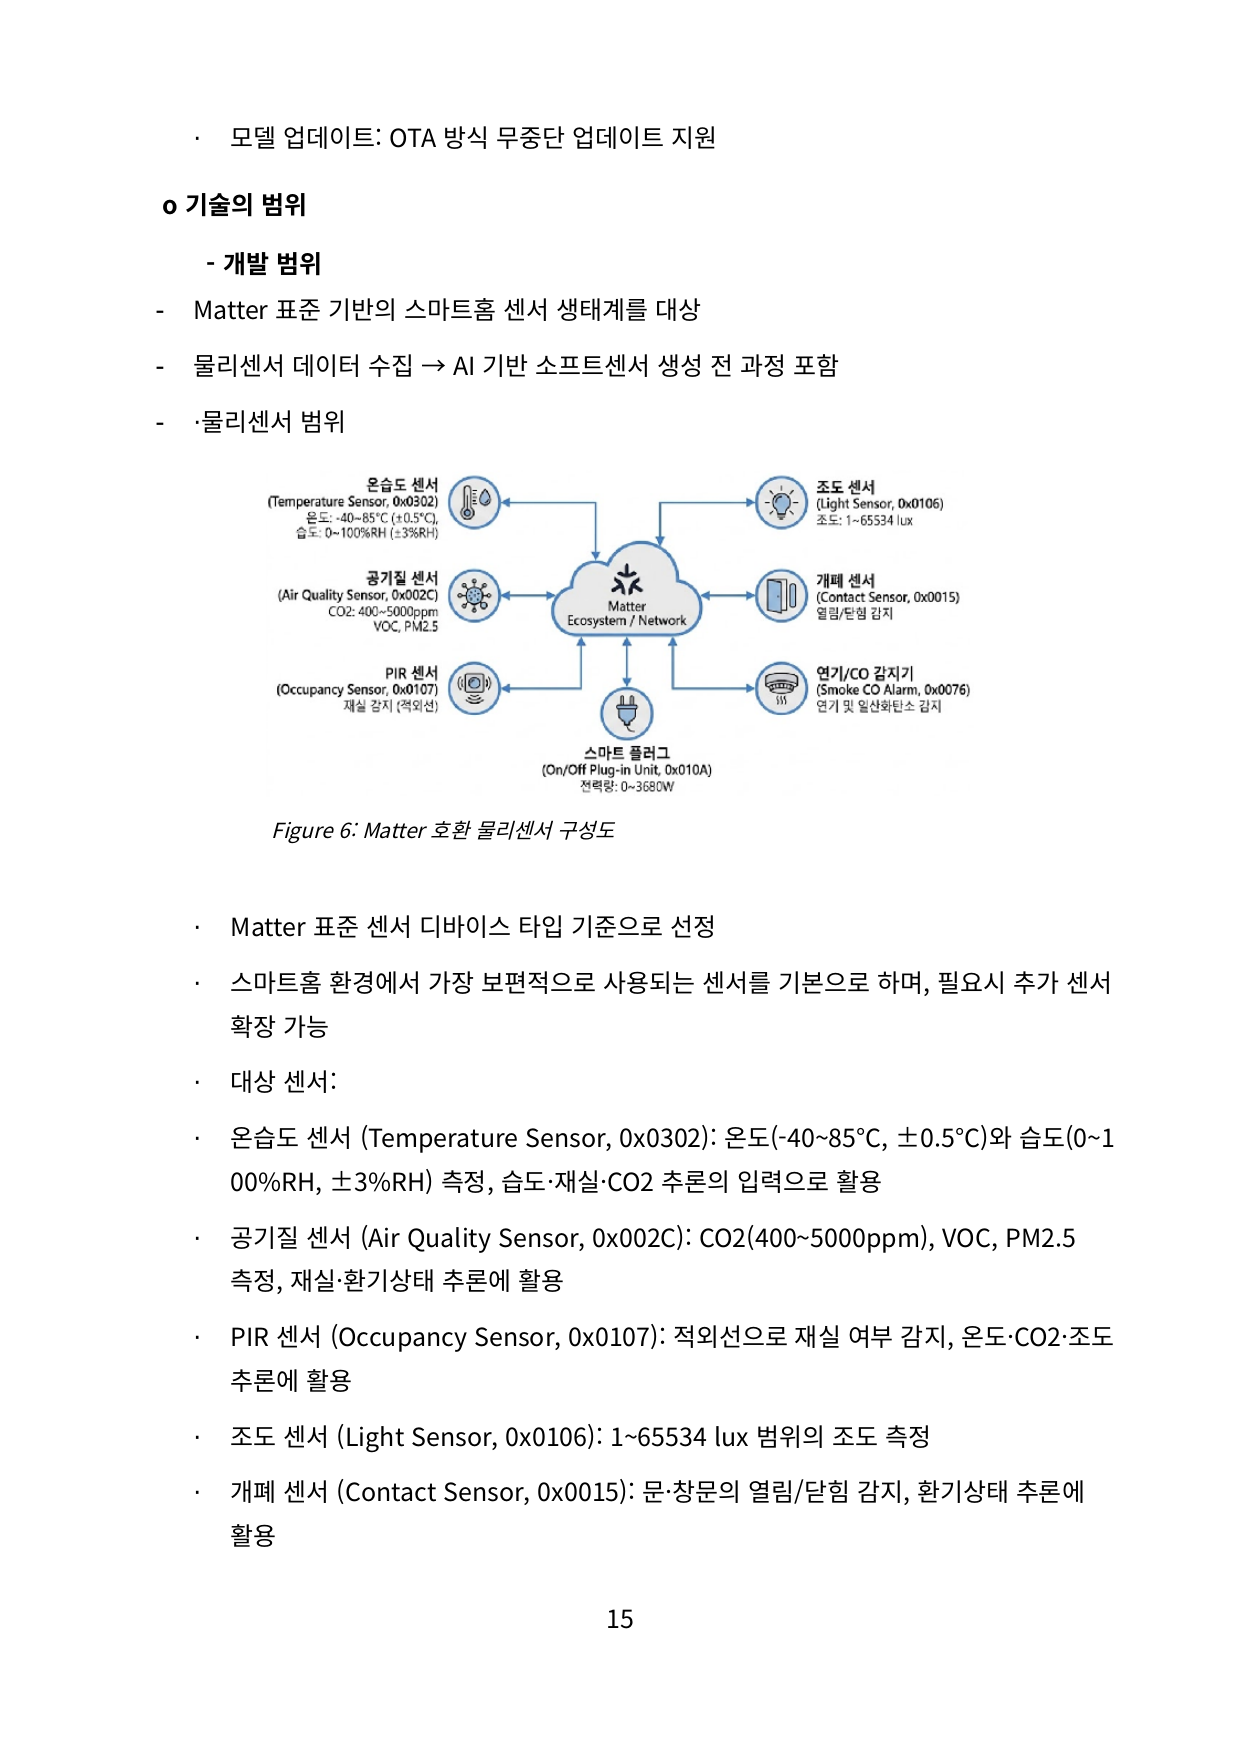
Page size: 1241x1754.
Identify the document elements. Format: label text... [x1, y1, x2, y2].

list ⋅물리센서 범위 [156, 402, 1122, 438]
list 공기질 센서 (Air Quality Sensor, 0x002C): CO2(400~5000ppm), VOC, PM2.5 측정, 재실·환기상태 추론에 활용 [193, 1218, 1122, 1298]
list PIR 센서 (Occupancy Sensor, 0x0107): 적외선으로 재실 여부 감지, 온도·CO2·조도 추론에 활용 [193, 1318, 1122, 1397]
subtitle - 개발 범위 [207, 244, 1122, 280]
list 스마트홈 환경에서 가장 보편적으로 사용되는 센서를 기본으로 하며, 필요시 추가 센서 확장 가능 [193, 963, 1122, 1043]
list Matter 표준 센서 디바이스 타입 기준으로 선정 [193, 908, 1122, 944]
list 조도 센서 (Light Sensor, 0x0106): 1~65534 lux 범위의 조도 측정 [193, 1417, 1122, 1453]
list Figure 7: Matter 호환 물리센서 구성도 [266, 797, 974, 844]
list 대상 센서: [193, 1063, 1122, 1099]
list 모델 업데이트: OTA 방식 무중단 업데이트 지원 [193, 118, 1122, 154]
list Matter 표준 기반의 스마트홈 센서 생태계를 대상 [156, 290, 1122, 327]
list 온습도 센서 (Temperature Sensor, 0x0302): 온도(-40~85°C, ±0.5°C)와 습도(0~100%RH, ±3%RH) 측정, 습도·재실·CO2 추론의 입력으로 활용 [193, 1119, 1122, 1198]
list 개폐 센서 (Contact Sensor, 0x0015): 문·창문의 열림/닫힘 감지, 환기상태 추론에 활용 [193, 1473, 1122, 1553]
subtitle o 기술의 범위 [162, 186, 1122, 222]
list 물리센서 데이터 수집 → AI 기반 소프트센서 생성 전 과정 포함 [156, 346, 1122, 383]
